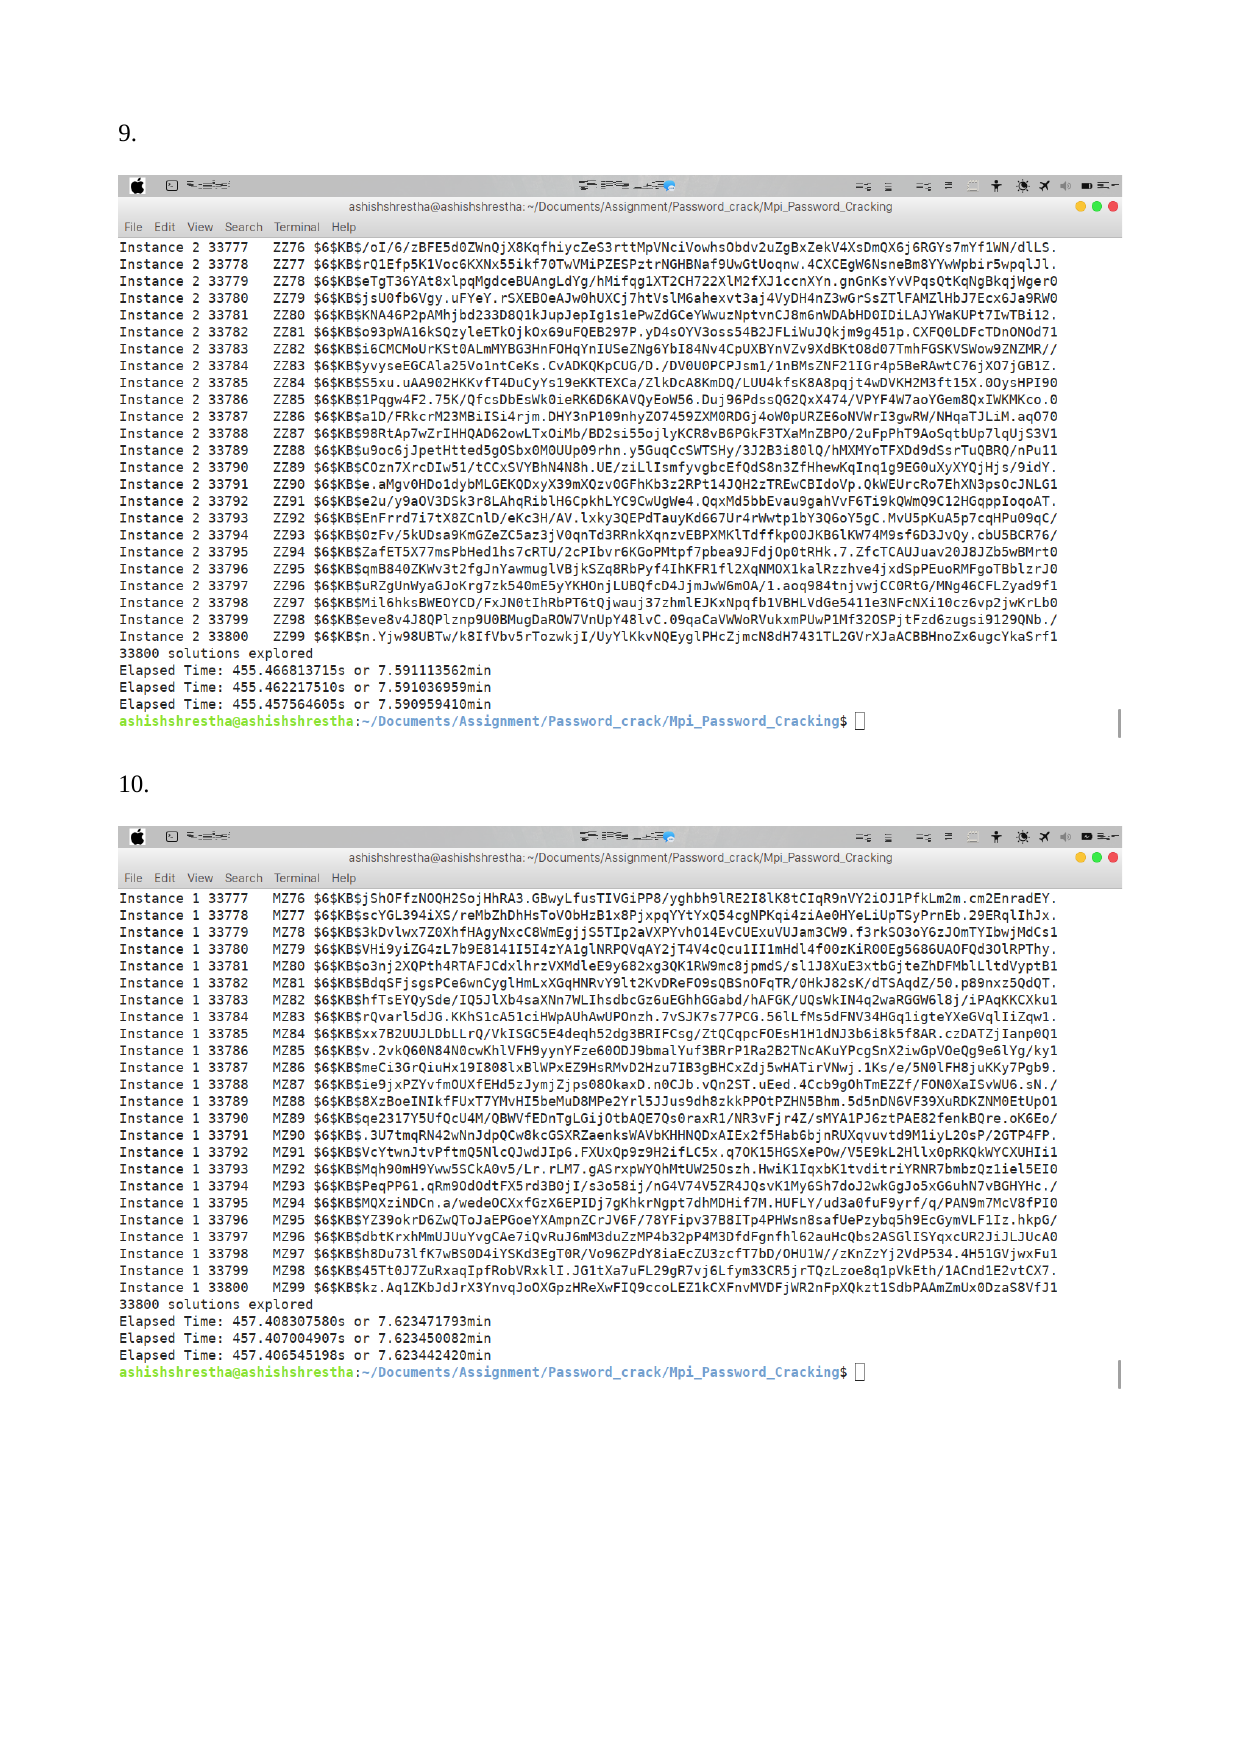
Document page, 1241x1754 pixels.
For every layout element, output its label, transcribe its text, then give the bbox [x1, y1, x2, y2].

picture [118, 826, 1123, 1391]
text 10. [118, 769, 1122, 797]
text 9. [118, 118, 1122, 147]
picture [118, 175, 1123, 740]
